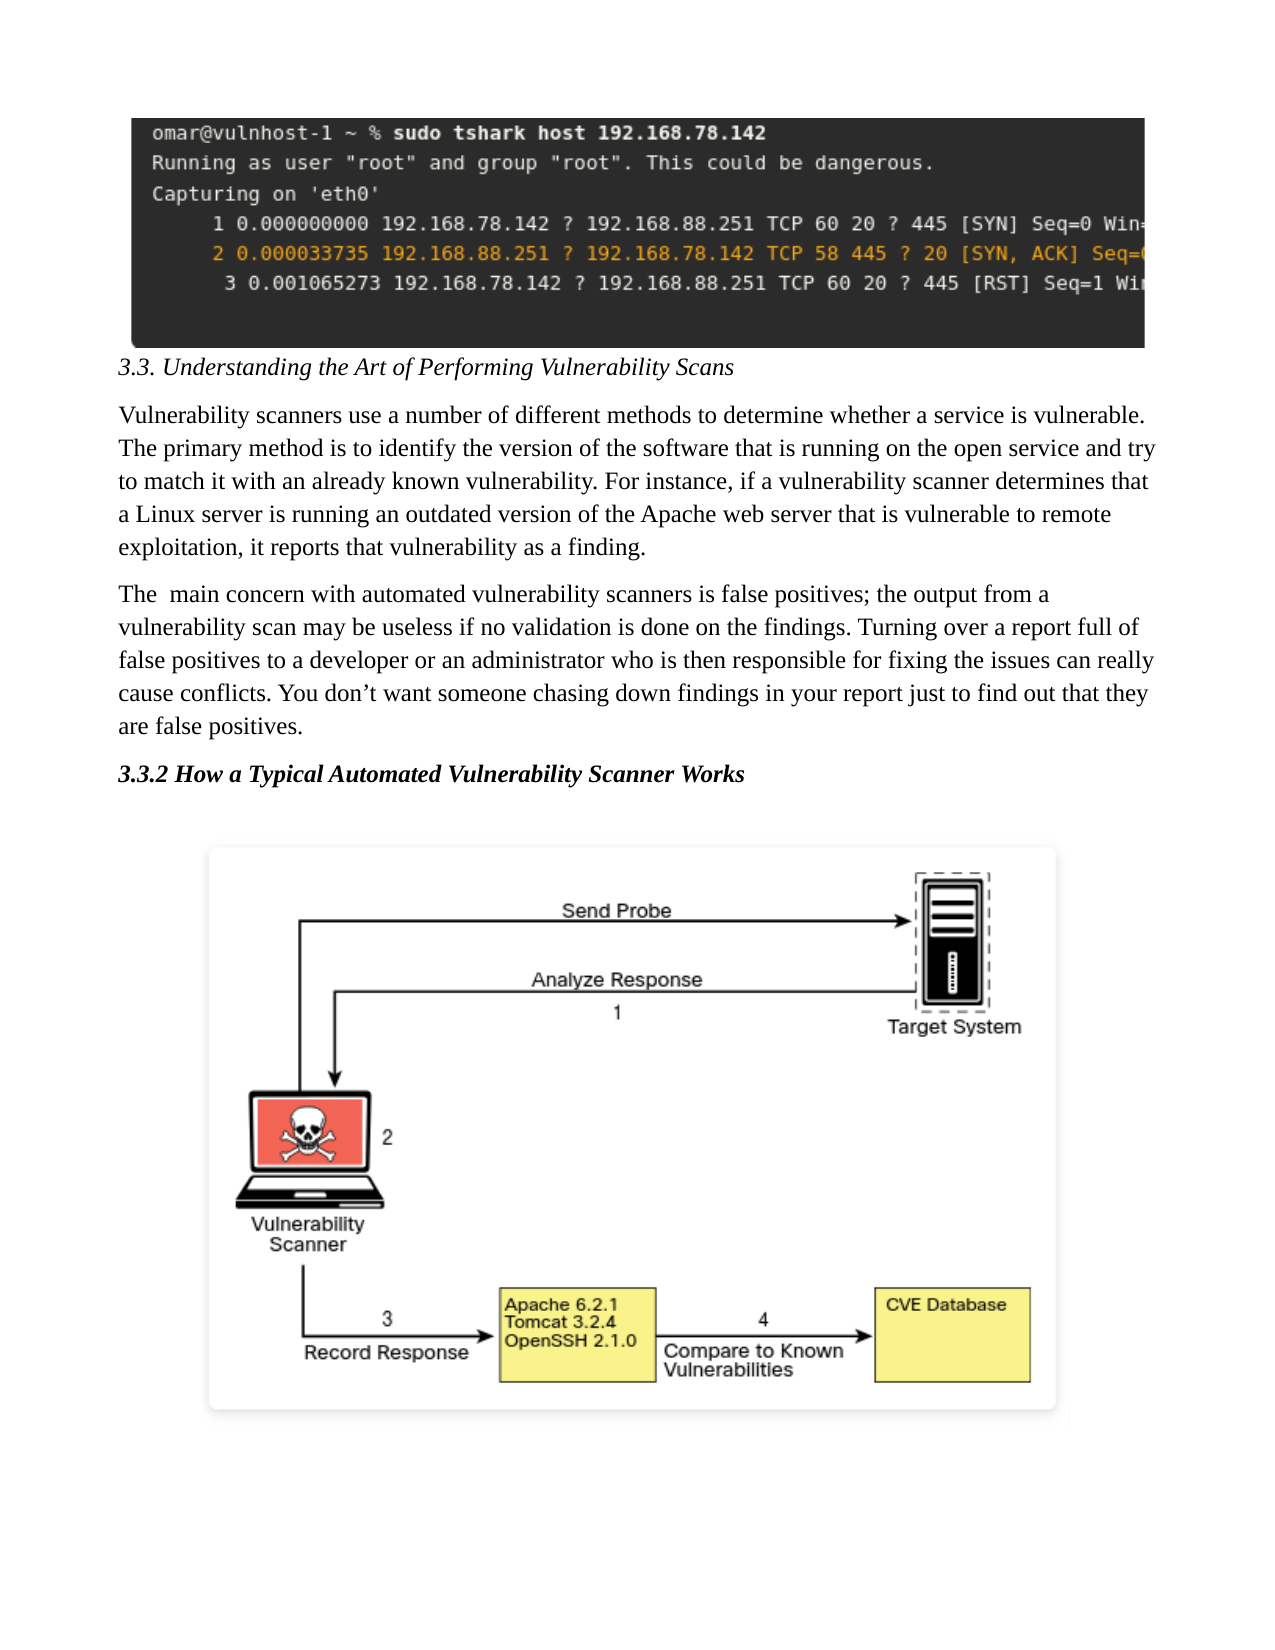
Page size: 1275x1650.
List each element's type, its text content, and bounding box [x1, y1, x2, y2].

text Vulnerability scanners use a number of different methods to determine whether a service is vulnerable. The primary method is to identify the version of the software that is running on the open service and try to match it with an already known vulnerability. For instance, if a vulnerability scanner determines that a Linux server is running an outdated version of the Apache web server that is vulnerable to remote exploitation, it reports that vulnerability as a finding. [118, 400, 1157, 561]
picture [130, 118, 1145, 348]
text 3.3.2 How a Typical Automated Vulnerability Scanner Works [118, 759, 1157, 788]
picture [200, 835, 1075, 1430]
text 3.3. Understanding the Art of Performing Vulnerability Scans [118, 118, 1157, 381]
text The main concern with automated vulnerability scanners is false positives; the output from a vulnerability scan may be useless if no validation is done on the findings. Turning over a report full of false positives to a developer or an administrator who is then responsible for fixing the issues can really cause conflicts. You don’t want someone chasing down findings in your report just to find out that they are false positives. [118, 579, 1157, 740]
